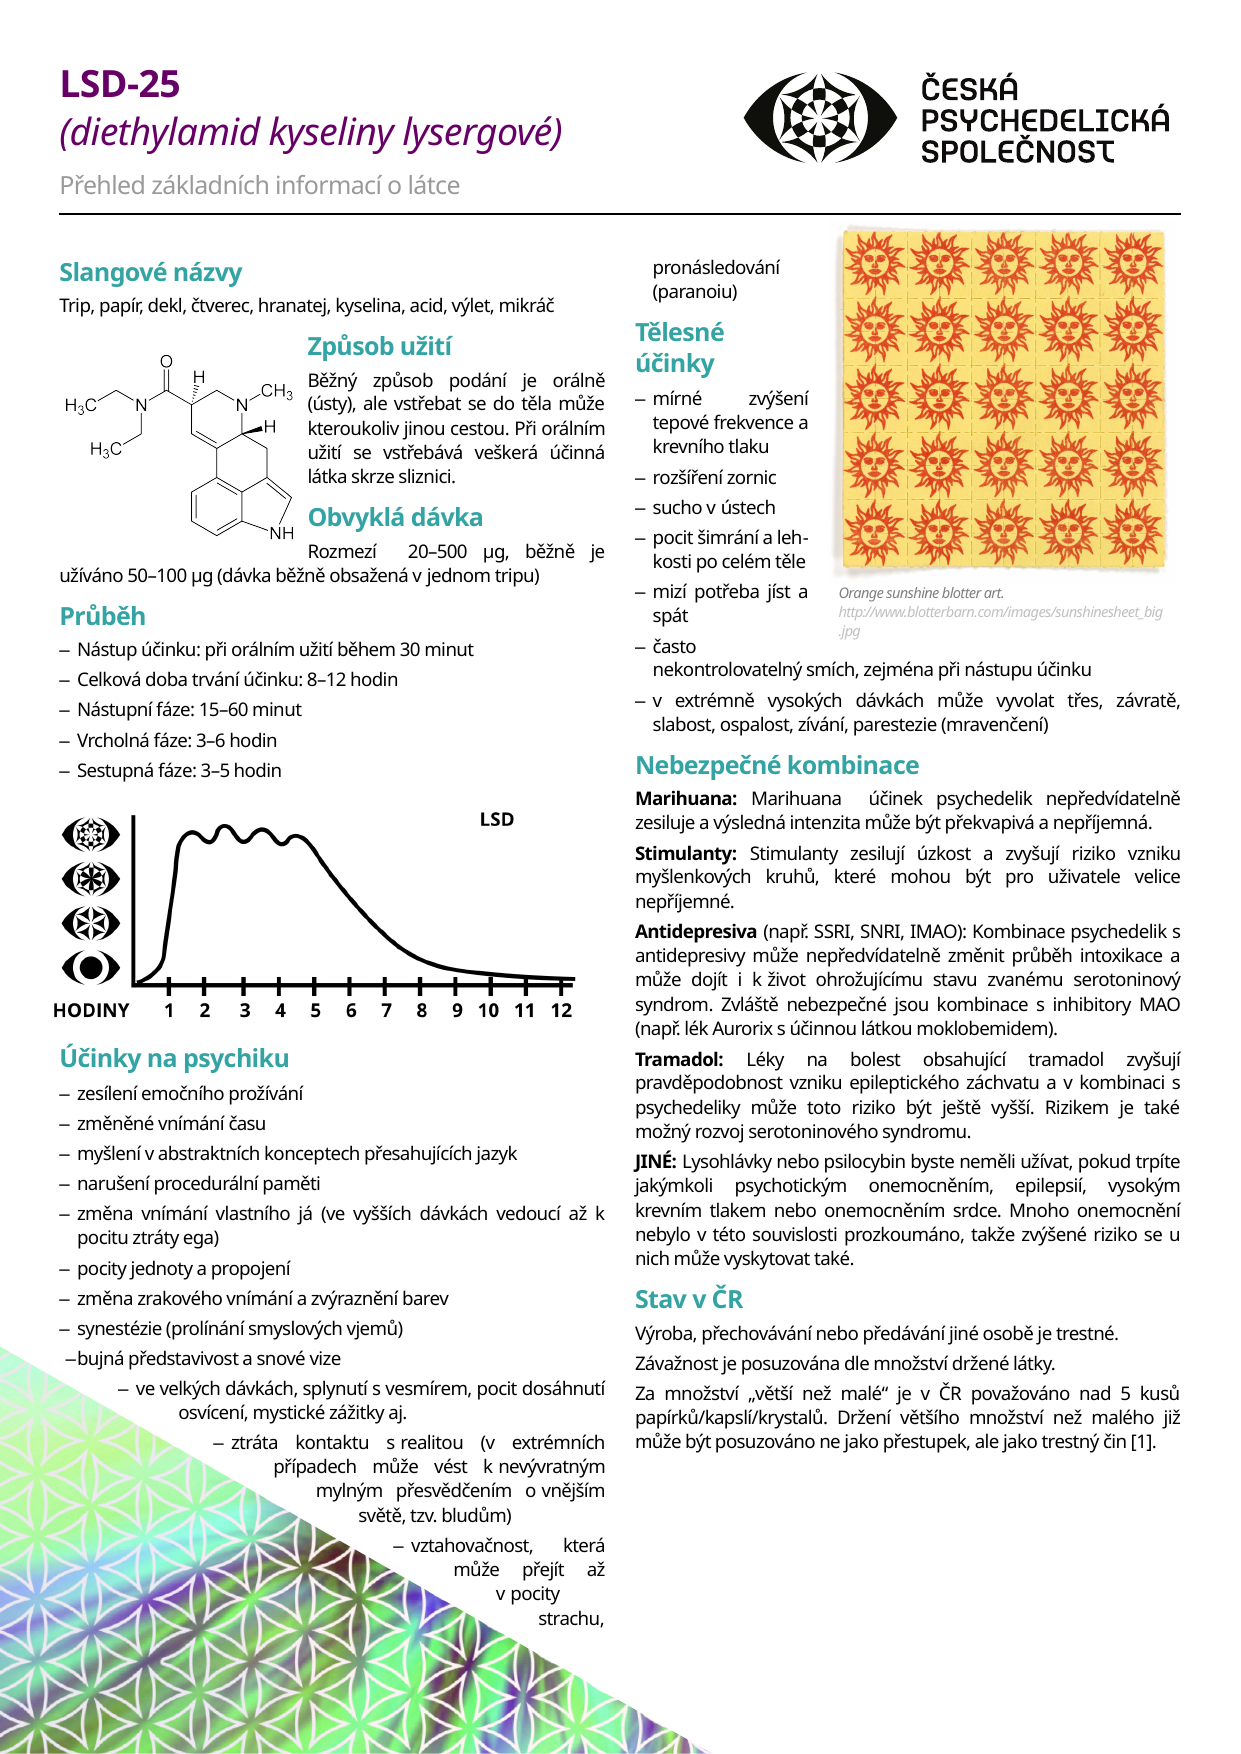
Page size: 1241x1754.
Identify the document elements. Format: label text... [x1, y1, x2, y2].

subtitle Účinky na psychiku [59, 794, 605, 1075]
list Celková doba trvání účinku: 8–12 hodin [59, 667, 605, 692]
list bujná představivost a snové vize [59, 1346, 605, 1370]
list Vrcholná fáze: 3–6 hodin [59, 728, 605, 752]
picture [63, 353, 296, 541]
text Tramadol: Léky na bolest obsahující tramadol zvyšují pravděpodobnost vzniku epileptického záchvatu a v kombinaci s psychedeliky může toto riziko být ještě vyšší. Rizikem je také možný rozvoj serotoninového syndromu. [635, 947, 1181, 1044]
subtitle Obvyklá dávka [296, 501, 605, 533]
list synestézie (prolínání smyslových vjemů) [59, 1316, 605, 1340]
text Výroba, přechovávání nebo předávání jiné osobě je trestné. [635, 1221, 1181, 1245]
subtitle Způsob užití [59, 329, 605, 362]
list mírné zvýšení tepové frekvence a krevního tlaku [59, 1607, 605, 1632]
picture [45, 784, 592, 1043]
list změna zrakového vnímání a zvýraznění barev [59, 1286, 605, 1310]
list sucho v ústech [59, 1668, 605, 1692]
list změněné vnímání času [59, 1111, 605, 1135]
list vztahovačnost, která může přejít až v pocity strachu, pronásledování (paranoiu) [59, 1509, 605, 1557]
text Běžný způsob podání je orálně (ústy), ale vstřebat se do těla může kteroukoliv jinou cestou. Při orálním užití se vstřebává veškerá účinná látka skrze sliznici. [296, 368, 605, 489]
text Stimulanty: Stimulanty zesilují úzkost a zvyšují riziko vzniku myšlenkových kruhů, které mohou být pro uživatele velice nepříjemné. [635, 741, 1181, 814]
list pocity jednoty a propojení [59, 1256, 605, 1280]
list rozšíření zornic [59, 1638, 605, 1662]
text Trip, papír, dekl, čtverec, hranatej, kyselina, acid, výlet, mikráč [59, 293, 605, 318]
text Antidepresiva (např. SSRI, SNRI, IMAO): Kombinace psychedelik s antidepresivy může nepředvídatelně změnit průběh intoxikace a může dojít i k život ohrožujícímu stavu zvanému serotoninový syndrom. Zvláště nebezpečné jsou kombinace s inhibitory MAO (např. lék Aurorix s účinnou látkou moklobemidem). [635, 820, 1181, 941]
text Marihuana: Marihuana účinek psychedelik nepředvídatelně zesiluje a výsledná intenzita může být překvapivá a nepříjemná. [635, 687, 1181, 735]
subtitle Nebezpečné kombinace [635, 648, 1181, 681]
list Nástupní fáze: 15–60 minut [59, 698, 605, 722]
title LSD-25 (diethylamid kyseliny lysergové) [59, 59, 1181, 156]
list pocit šimrání a leh­kosti po celém těle [635, 255, 826, 304]
list Sestupná fáze: 3–5 hodin [59, 758, 605, 782]
text JINÉ: Lysohlávky nebo psilocybin byste neměli užívat, pokud trpíte jakýmkoli psychotickým onemocněním, epilepsií, vysokým krevním tlakem nebo onemocněním srdce. Mnoho onemocnění nebylo v této souvislosti prozkoumáno, takže zvýšené riziko se u nich může vyskytovat také. [635, 1050, 1181, 1171]
list myšlení v abstraktních konceptech přesahujících jazyk [59, 1141, 605, 1165]
text Orange sunshine blotter art. http://www.blotterbarn.com/images/sunshinesheet_big.jpg [838, 584, 1166, 641]
list zesílení emočního prožívání [59, 1081, 605, 1105]
subtitle Tělesné účinky [59, 1569, 605, 1602]
subtitle Slangové názvy [59, 255, 605, 288]
text Za množství „větší než malé“ je v ČR považováno nad 5 kusů papírků/kapslí/krystalů. Držení většího množství než malého již může být posuzováno ne jako přestupek, ale jako trestný čin [1]. [635, 1281, 1181, 1354]
list ztráta kontaktu s realitou (v extrémních případech může vést k nevývratným mylným přesvědčením o vnějším světě, tzv. bludům) [59, 1430, 605, 1503]
list změna vnímání vlastního já (ve vyšších dávkách vedoucí až k pocitu ztráty ega) [59, 1201, 605, 1250]
text Závažnost je posuzována dle množství držené látky. [635, 1251, 1181, 1275]
text Rozmezí 20–500 μg, běžně je užíváno 50–100 μg (dávka běžně obsažená v jednom tripu) [59, 539, 605, 587]
list Nástup účinku: při orálním užití během 30 minut [59, 637, 605, 662]
list v extrémně vysokých dávkách může vyvolat třes, závratě, slabost, ospalost, zívání, parestezie (mravenčení) [635, 467, 826, 637]
picture [634, 1388, 1182, 1753]
list ve velkých dávkách, splynutí s vesmírem, pocit dosáhnutí osvícení, mystické zážitky aj. [59, 1376, 605, 1424]
subtitle Průběh [59, 599, 605, 631]
list často nekontrolovatelný smích, zejména při nástupu účinku [635, 364, 826, 461]
list mizí potřeba jíst a spát [635, 310, 826, 358]
list narušení procedurální paměti [59, 1171, 605, 1195]
picture [828, 219, 1176, 584]
subtitle Stav v ČR [635, 1183, 1181, 1215]
subtitle Přehled základních informací o látce [59, 168, 1181, 201]
